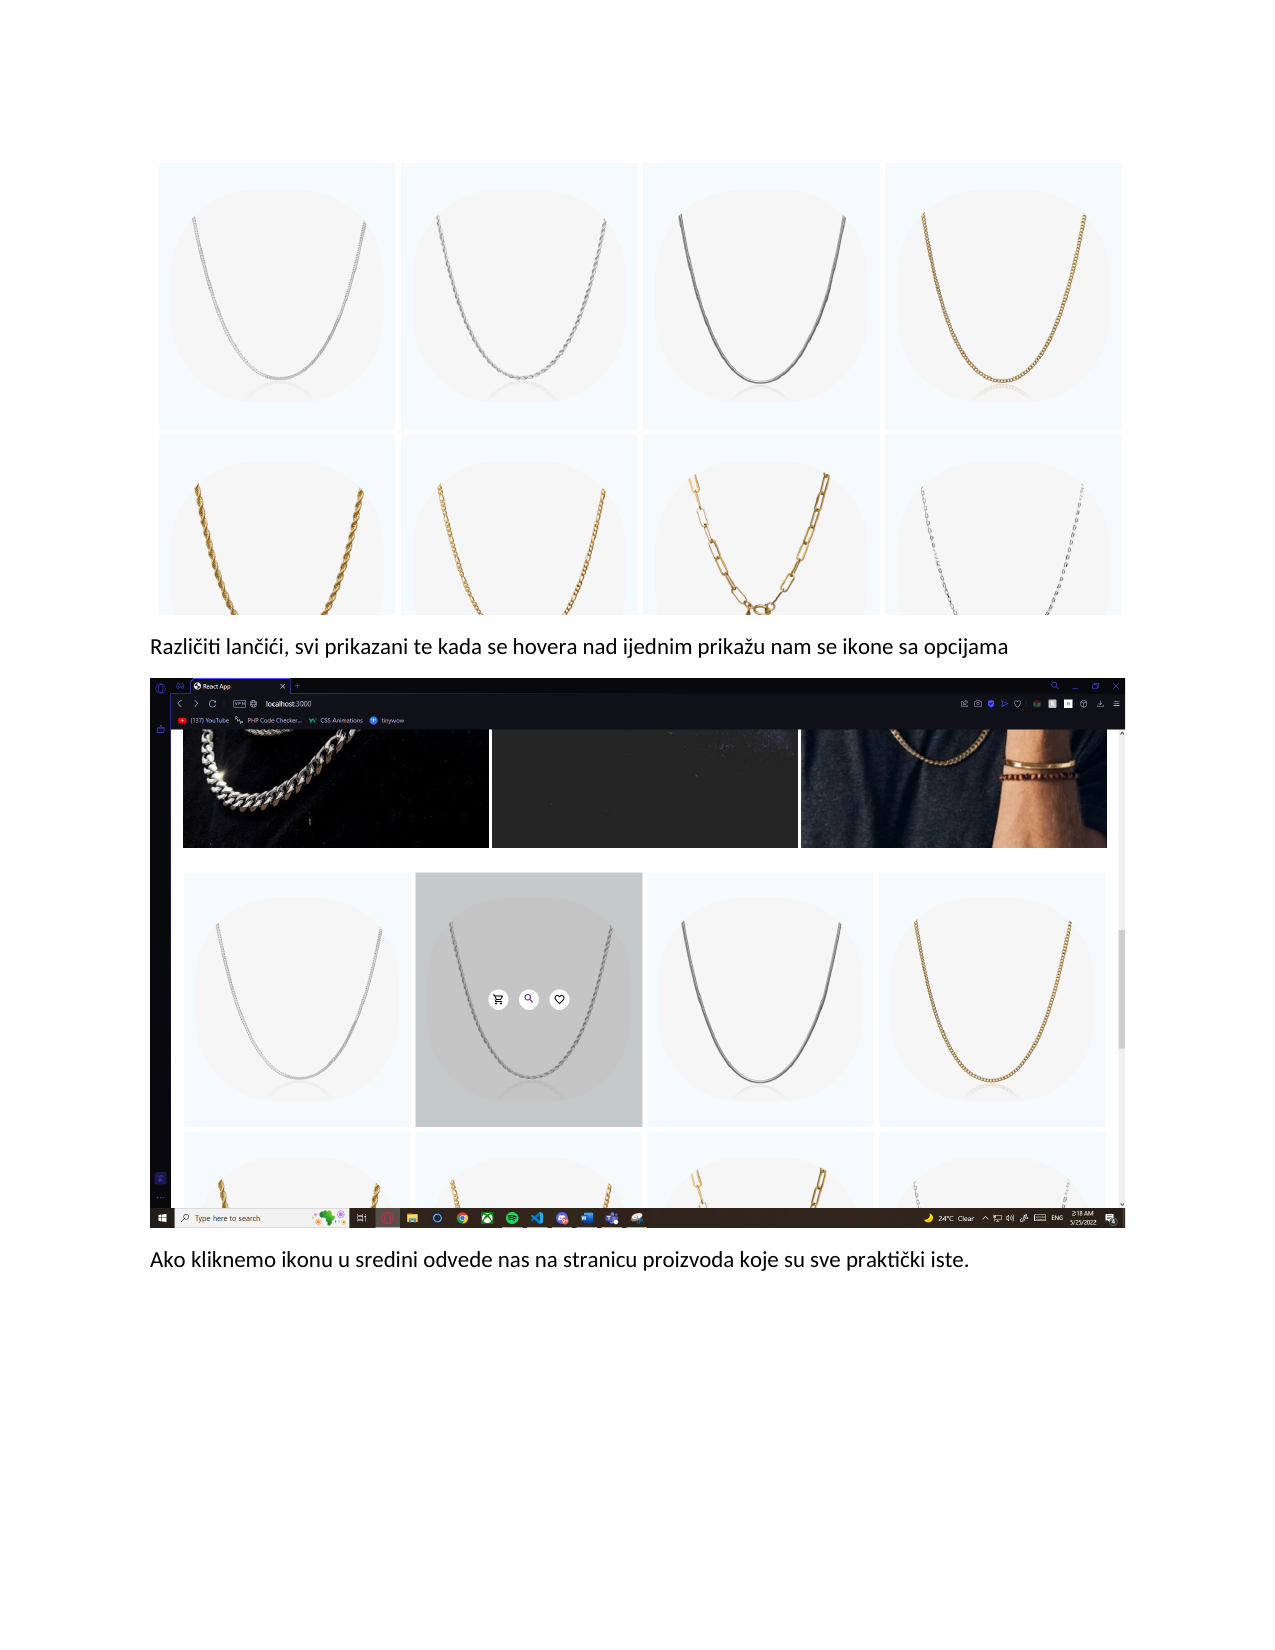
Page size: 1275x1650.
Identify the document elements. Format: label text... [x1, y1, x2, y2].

text Ako kliknemo ikonu u sredini odvede nas na stranicu proizvoda koje su sve praktički iste. [150, 1246, 1125, 1274]
text Različiti lančići, svi prikazani te kada se hovera nad ijednim prikažu nam se ikone sa opcijama [150, 632, 1125, 661]
